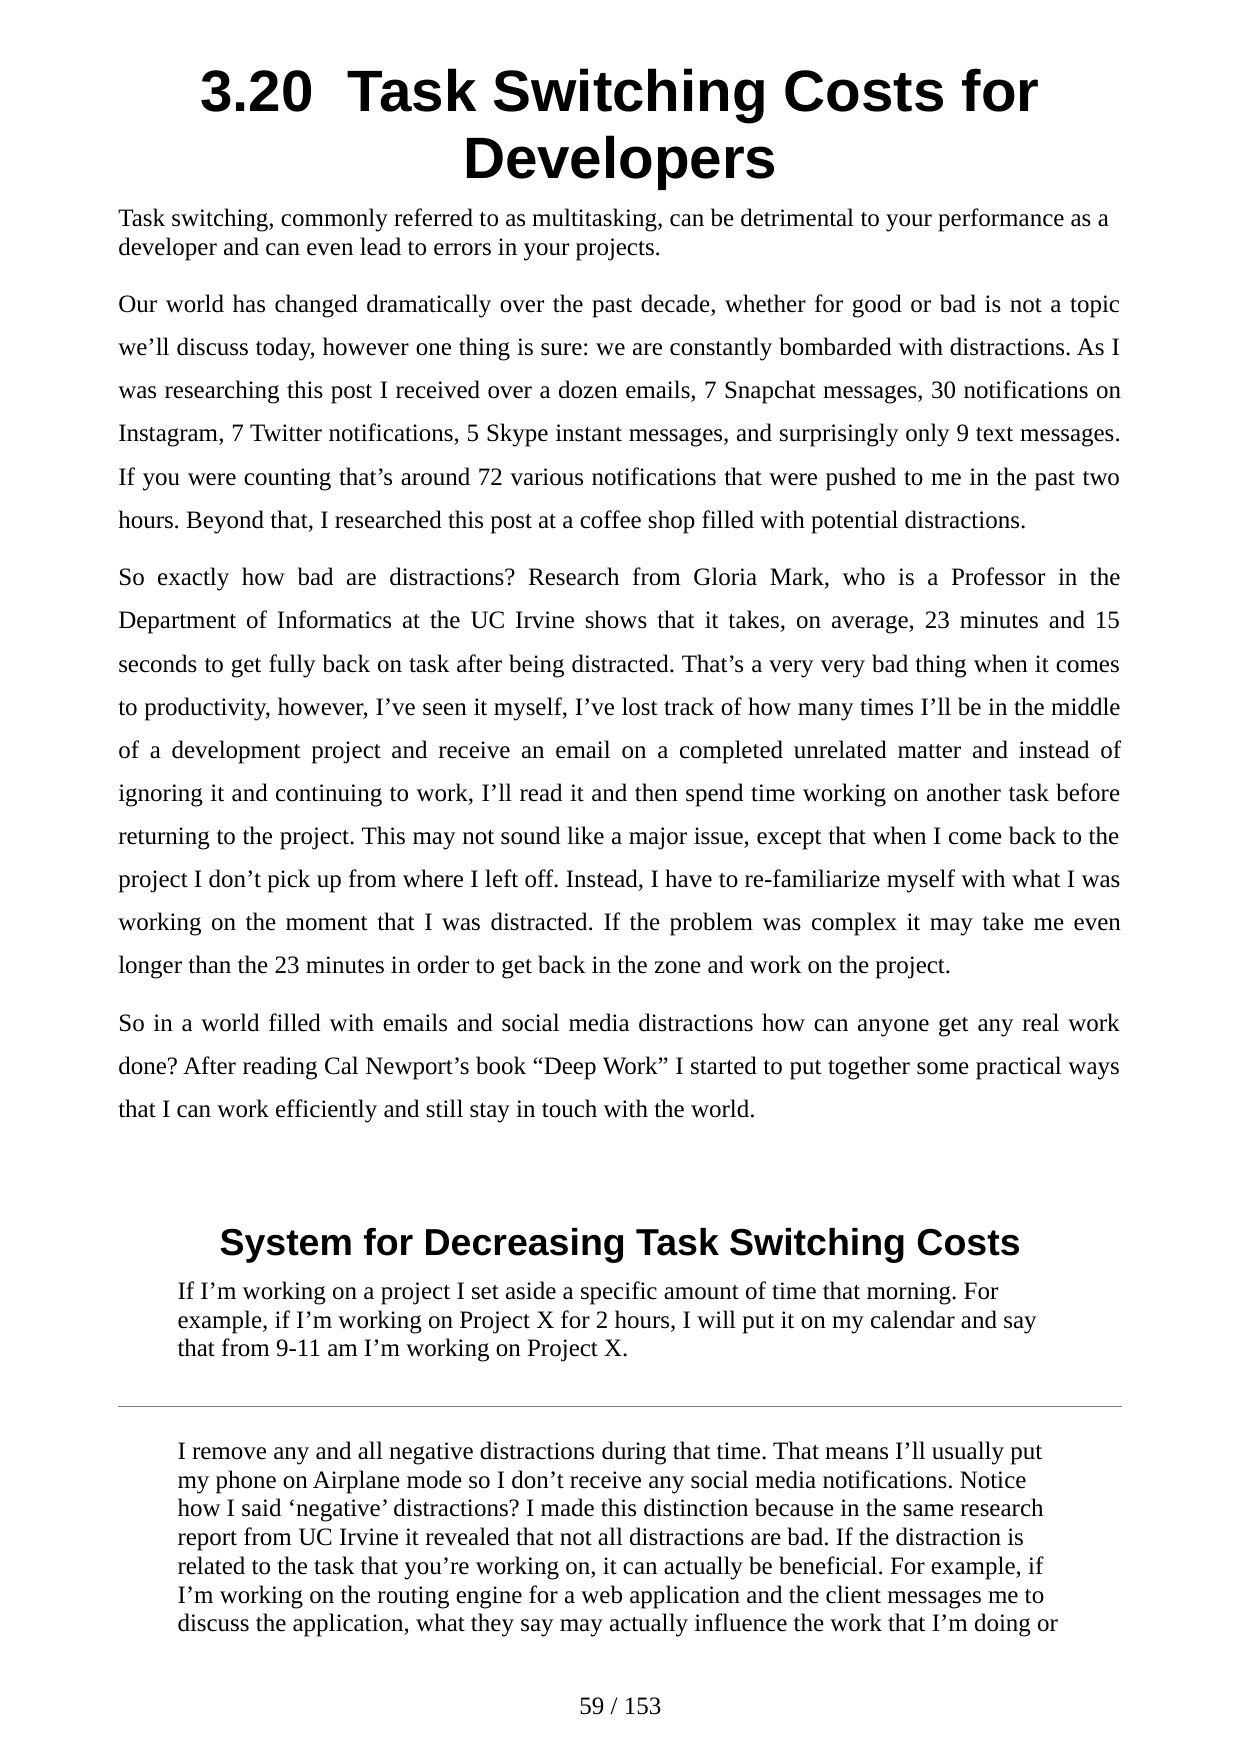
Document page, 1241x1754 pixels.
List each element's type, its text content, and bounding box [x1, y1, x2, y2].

text So exactly how bad are distractions? Research from Gloria Mark, who is a Professor in the Department of Informatics at the UC Irvine shows that it takes, on average, 23 minutes and 15 seconds to get fully back on task after being distracted. That’s a very very bad thing when it comes to productivity, however, I’ve seen it myself, I’ve lost track of how many times I’ll be in the middle of a development project and receive an email on a completed unrelated matter and instead of ignoring it and continuing to work, I’ll read it and then spend time working on another task before returning to the project. This may not sound like a major issue, except that when I come back to the project I don’t pick up from where I left off. Instead, I have to re-familiarize myself with what I was working on the moment that I was distracted. If the problem was complex it may take me even longer than the 23 minutes in order to get back in the zone and work on the project. [118, 562, 1122, 979]
title 3.20 Task Switching Costs for Developers [118, 56, 1122, 190]
text I remove any and all negative distractions during that time. That means I’ll usually put my phone on Airplane mode so I don’t receive any social media notifications. Notice how I said ‘negative’ distractions? I made this distinction because in the same research report from UC Irvine it revealed that not all distractions are bad. If the distraction is related to the task that you’re working on, it can actually be beneficial. For example, if I’m working on the routing engine for a web application and the client messages me to discuss the application, what they say may actually influence the work that I’m doing or [177, 1436, 1063, 1637]
text Task switching, commonly referred to as multitasking, can be detrimental to your performance as a developer and can even lead to errors in your projects. [118, 203, 1122, 260]
text If I’m working on a project I set aside a specific amount of time that morning. For example, if I’m working on Project X for 2 hours, I will put it on my calendar and say that from 9-11 am I’m working on Project X. [177, 1276, 1063, 1362]
text So in a world filled with emails and social media distractions how can anyone get any real work done? After reading Cal Newport’s book “Deep Work” I started to put together some practical ways that I can work efficiently and still stay in touch with the world. [118, 1008, 1122, 1123]
text Our world has changed dramatically over the past decade, whether for good or bad is not a topic we’ll discuss today, however one thing is sure: we are constantly bombarded with distractions. As I was researching this post I received over a dozen emails, 7 Snapchat messages, 30 notifications on Instagram, 7 Twitter notifications, 5 Skype instant messages, and surprisingly only 9 text messages. If you were counting that’s around 72 various notifications that were pushed to me in the past two hours. Beyond that, I researched this post at a coffee shop filled with potential distractions. [118, 289, 1122, 533]
subtitle System for Decreasing Task Switching Costs [118, 1220, 1122, 1263]
